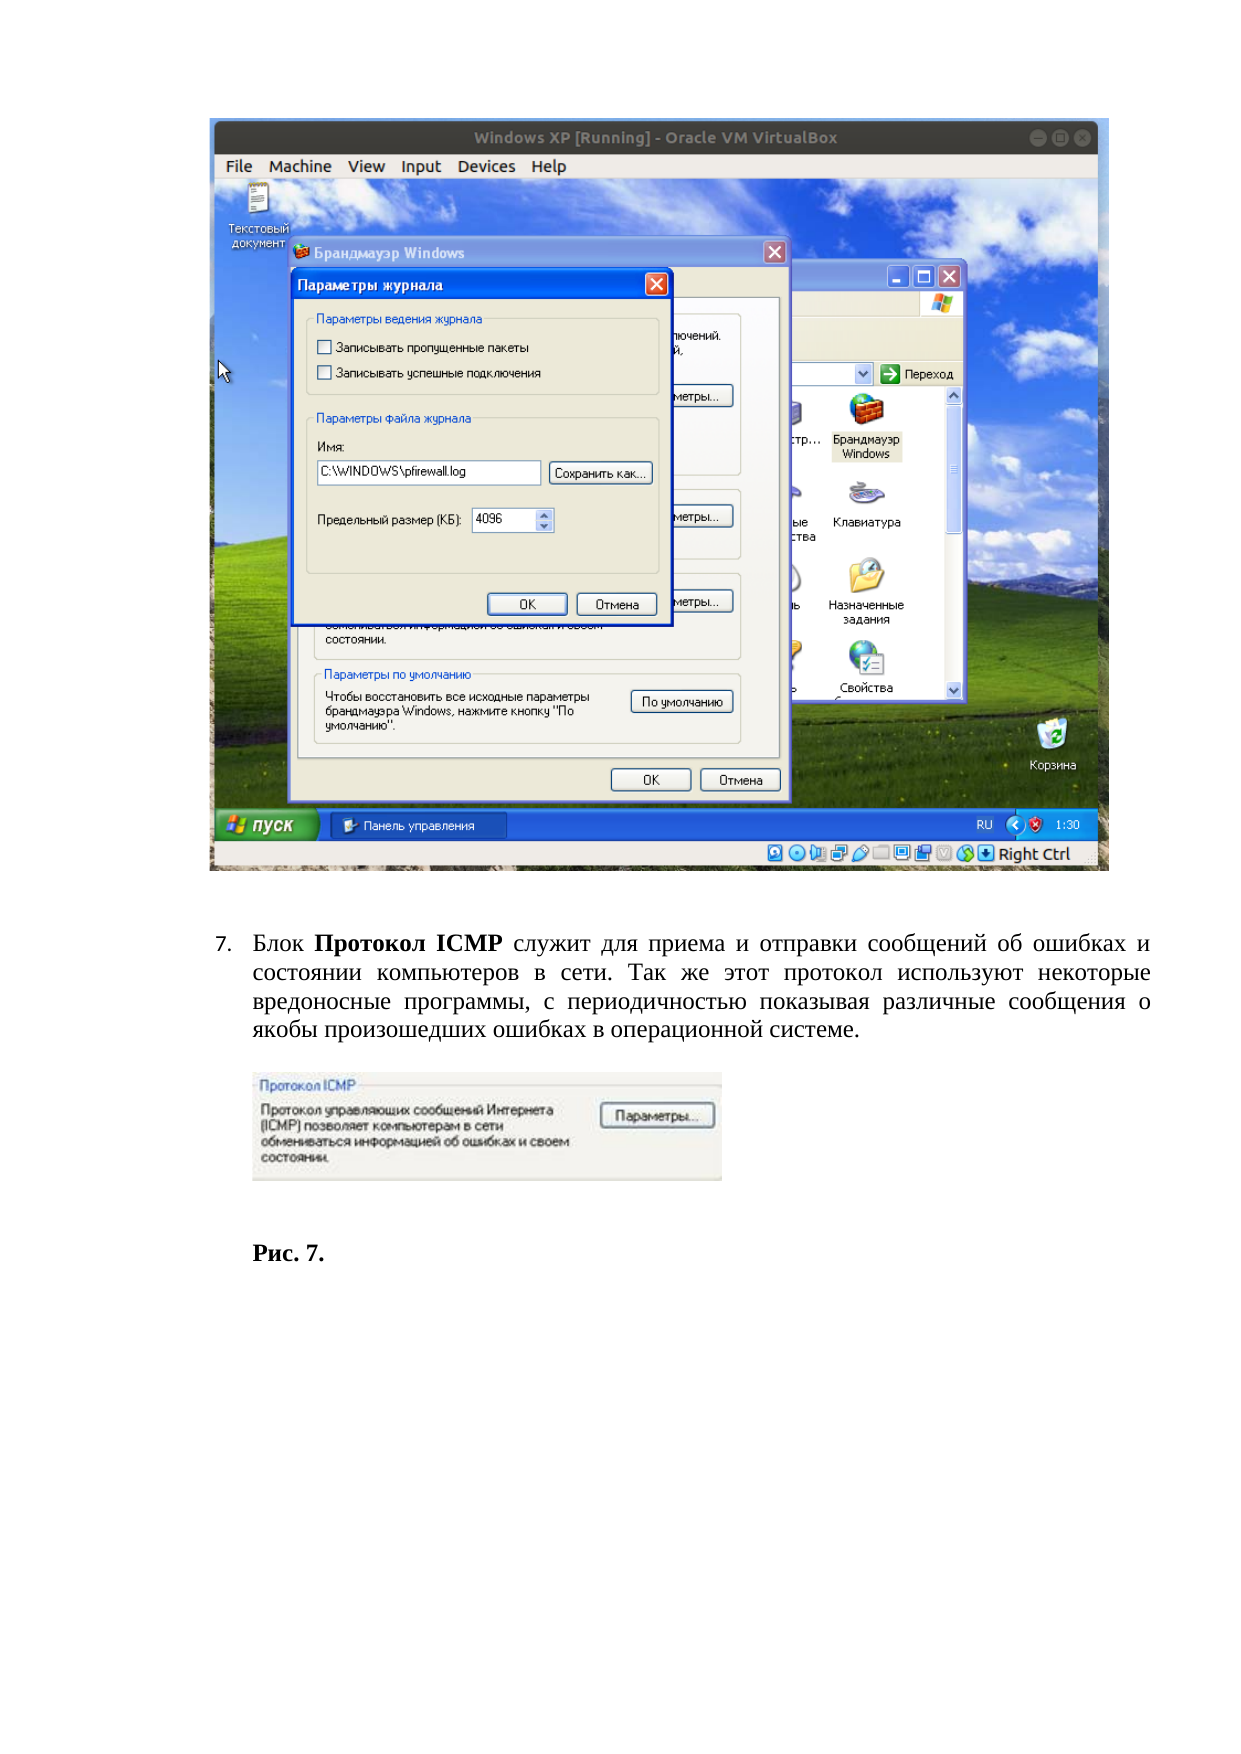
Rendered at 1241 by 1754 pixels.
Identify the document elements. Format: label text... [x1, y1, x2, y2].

picture [209, 118, 1109, 871]
picture [252, 1072, 722, 1181]
list Блок Протокол ICMP служит для приема и отправки сообщений об ошибках и состоянии компьютеров в сети. Так же этот протокол используют некоторые вредоносные программы, с периодичностью показывая различные сообщения о якобы произошедших ошибках в операционной системе. [215, 928, 1152, 1043]
text Рис. 7. [252, 1209, 1152, 1267]
